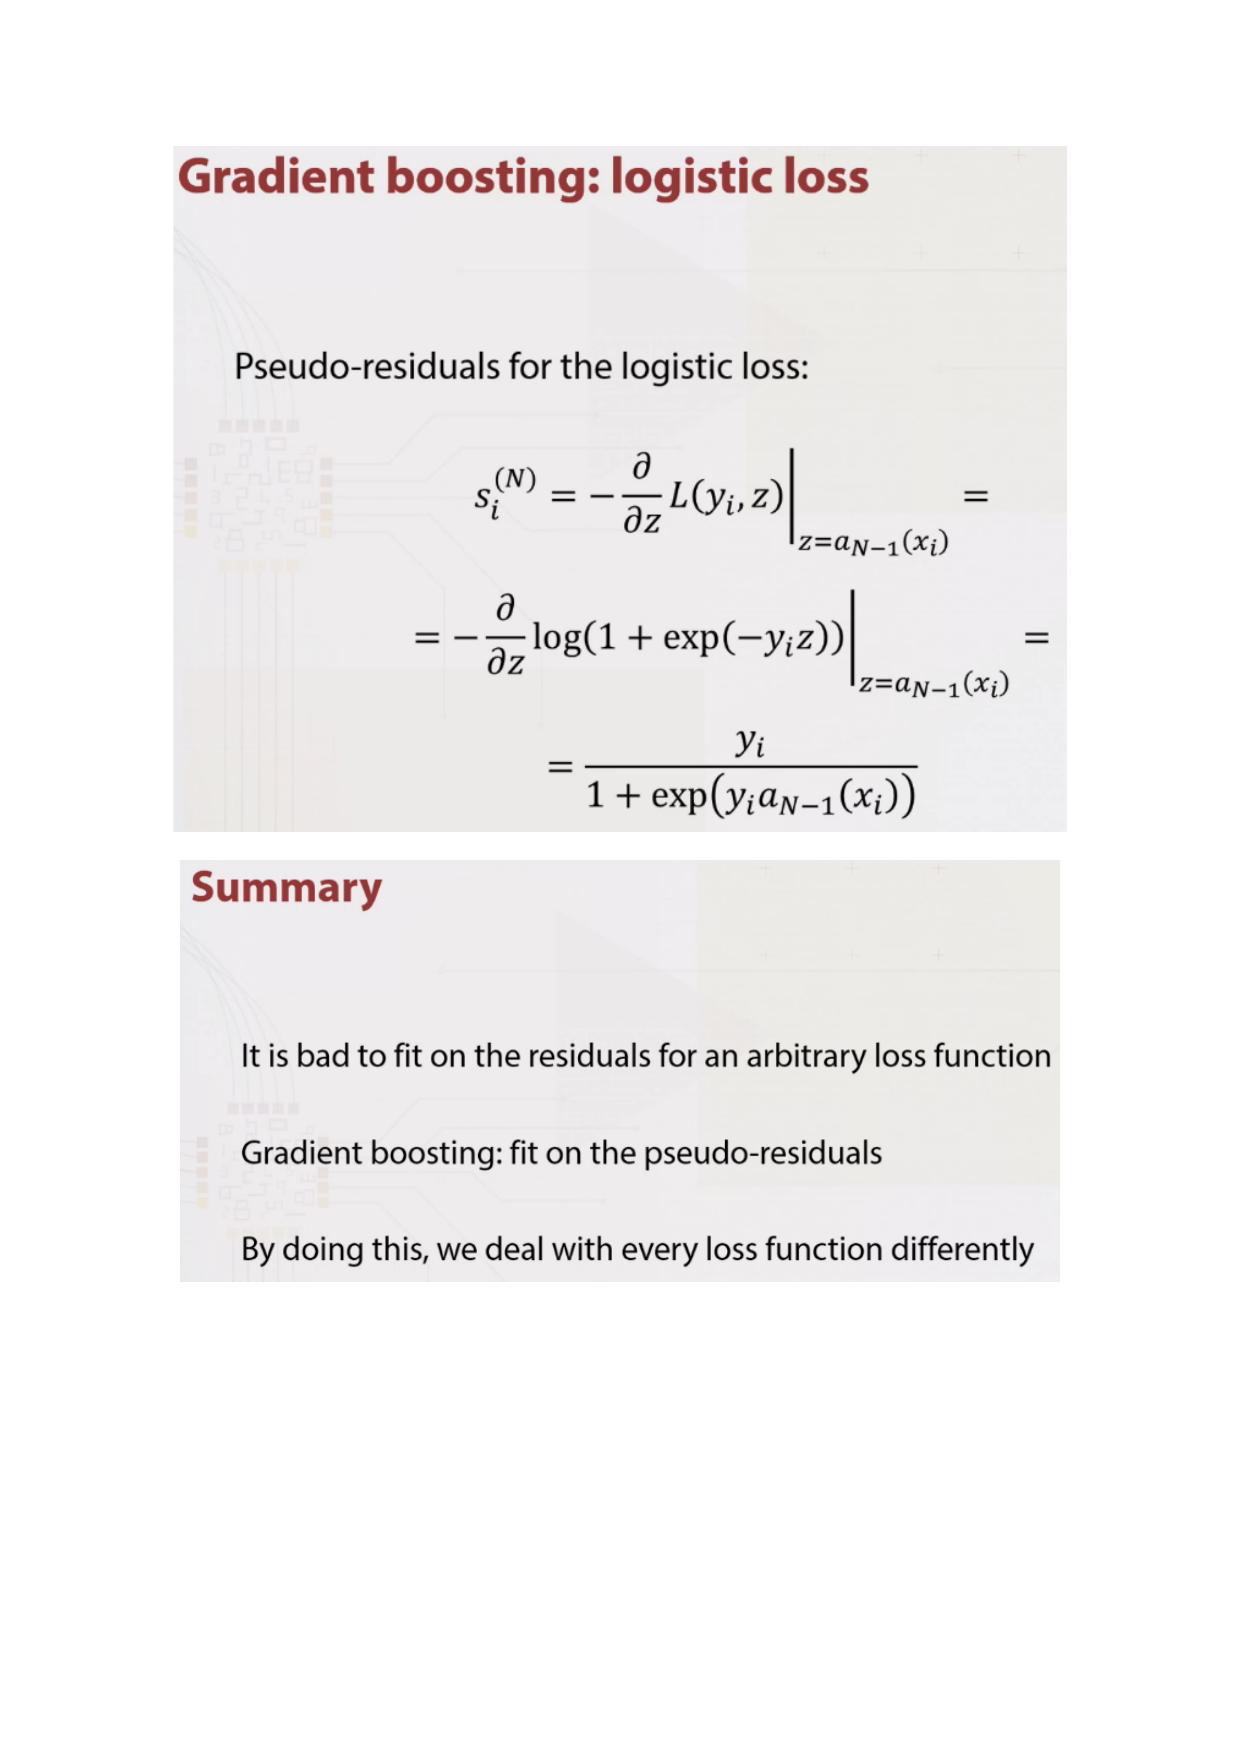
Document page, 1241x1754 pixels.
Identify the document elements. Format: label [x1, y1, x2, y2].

picture [180, 860, 1060, 1282]
picture [173, 146, 1067, 832]
